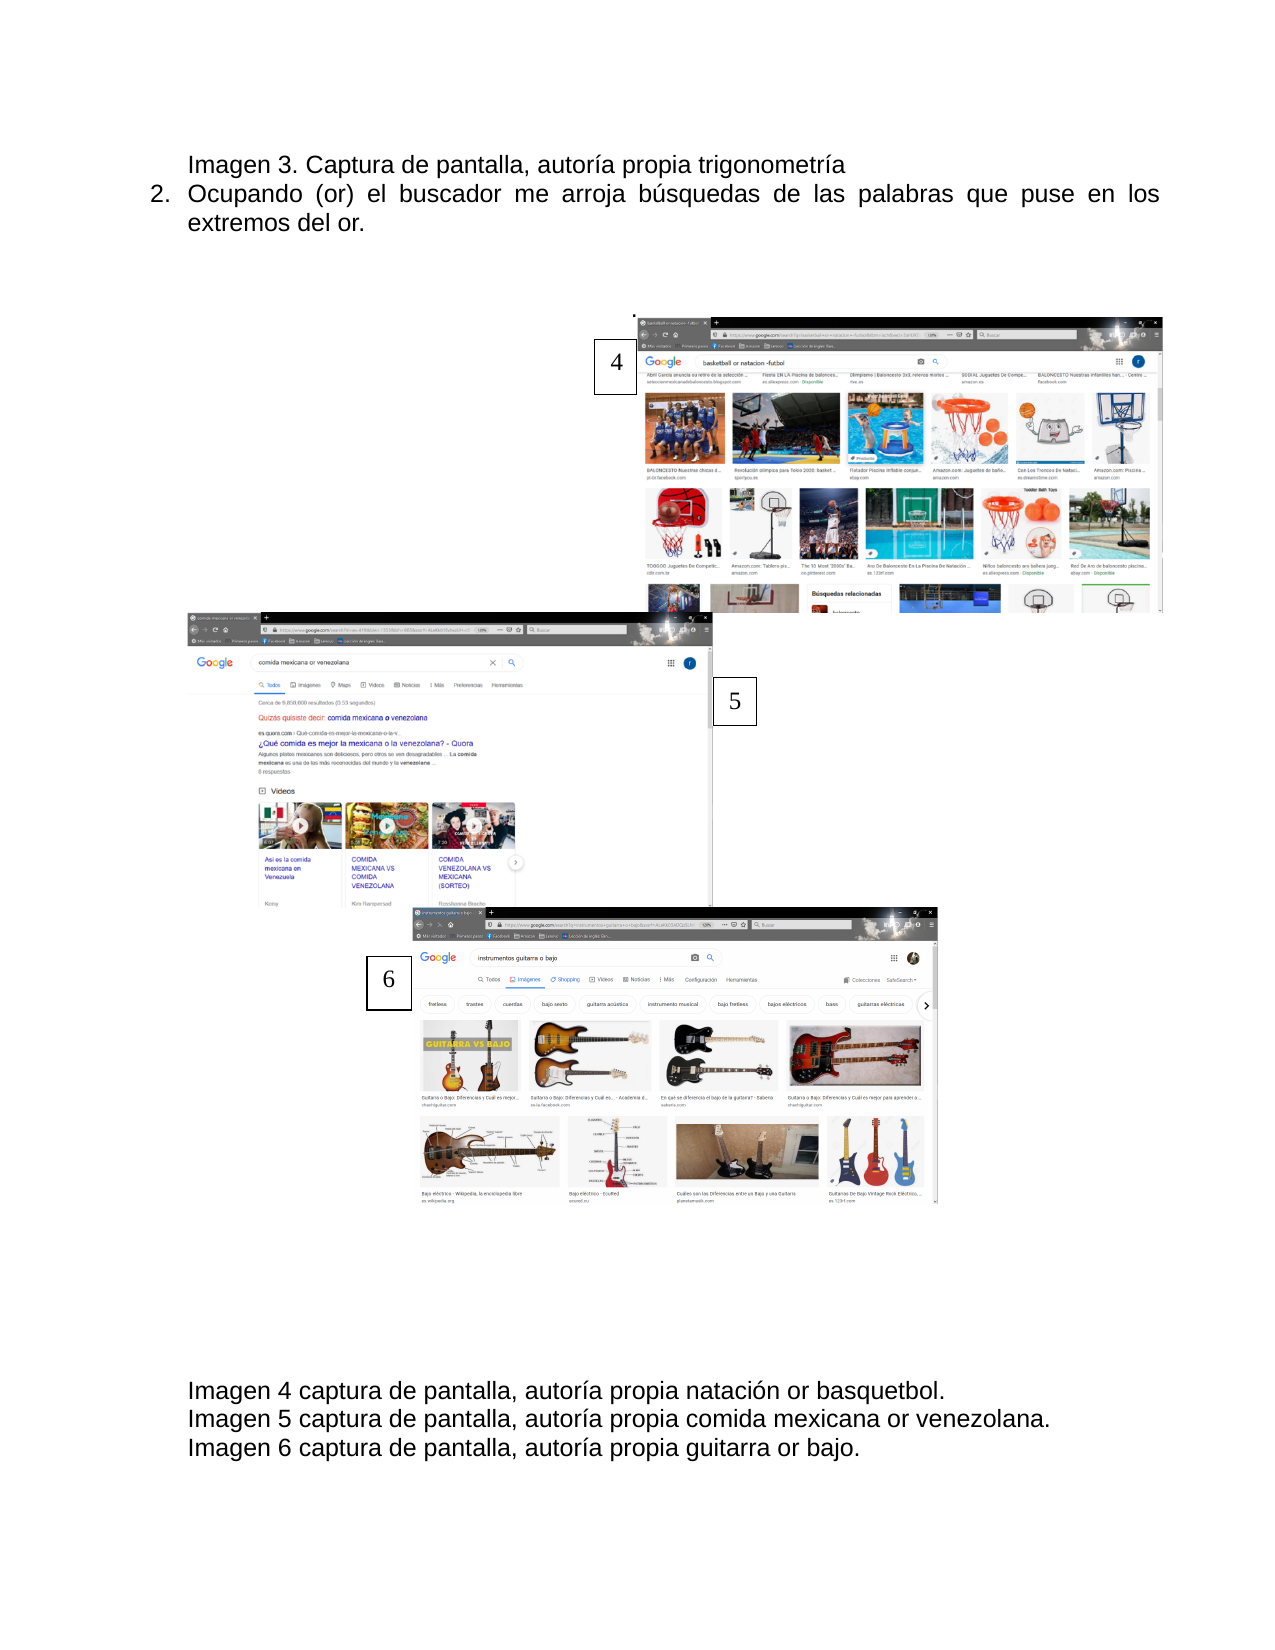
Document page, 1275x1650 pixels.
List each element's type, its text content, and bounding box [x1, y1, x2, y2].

text Imagen 5 captura de pantalla, autoría propia comida mexicana or venezolana. [187, 1404, 1162, 1433]
text 4 [610, 366, 621, 376]
text . [187, 294, 1162, 612]
text 6 [382, 964, 396, 993]
text Imagen 4 captura de pantalla, autoría propia natación or basquetbol. [187, 1376, 1162, 1404]
text Imagen 3. Captura de pantalla, autoría propia trigonometría [187, 150, 1162, 179]
text Imagen 6 captura de pantalla, autoría propia guitarra or bajo. [187, 1433, 1162, 1462]
list Ocupando (or) el buscador me arroja búsquedas de las palabras que puse en los extremos del or. [150, 179, 1162, 236]
text 4 [610, 347, 621, 365]
text 5 [728, 686, 741, 714]
